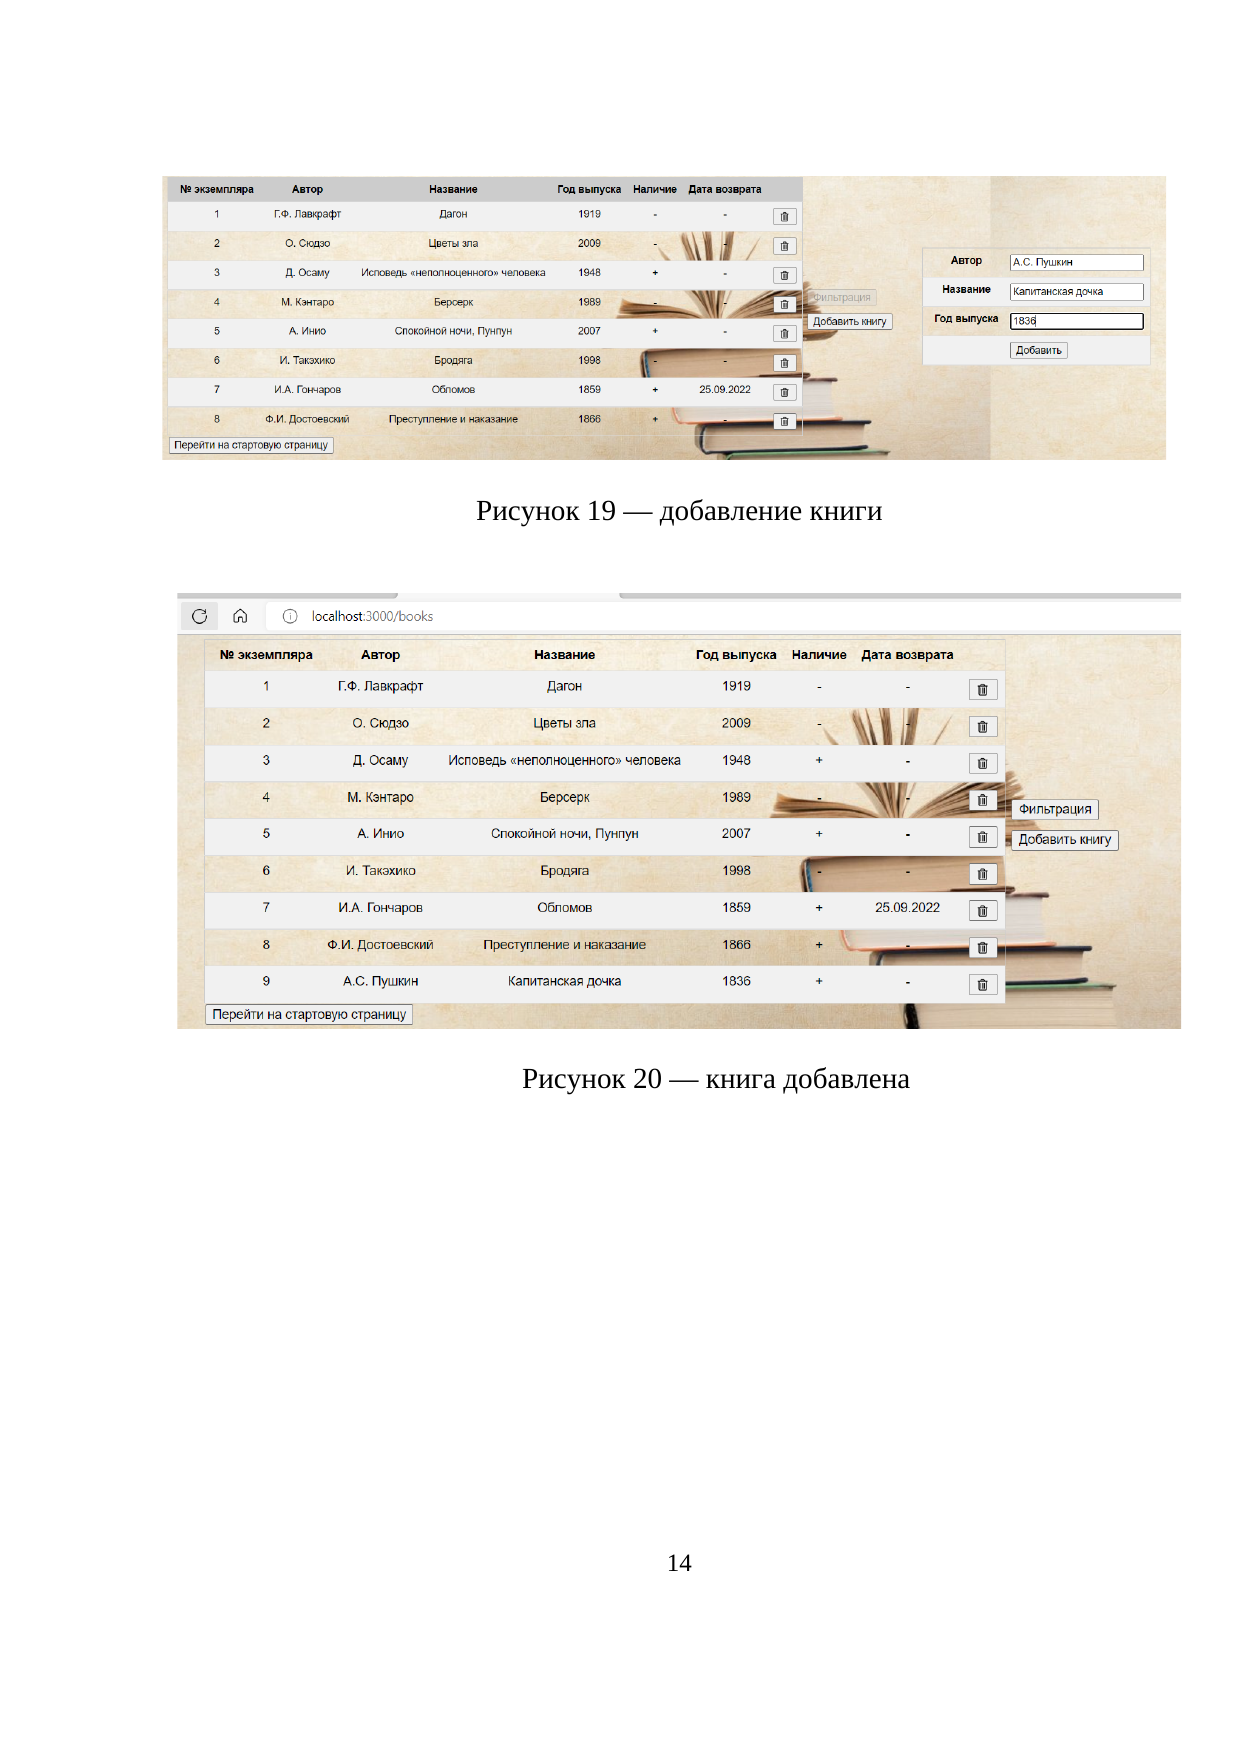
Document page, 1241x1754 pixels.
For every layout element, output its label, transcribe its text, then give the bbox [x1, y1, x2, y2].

text Рисунок 19 — добавление книги [177, 168, 1181, 527]
picture [162, 176, 1167, 460]
text Рисунок 20 — книга добавлена [177, 1029, 1181, 1095]
picture [177, 593, 1182, 1029]
